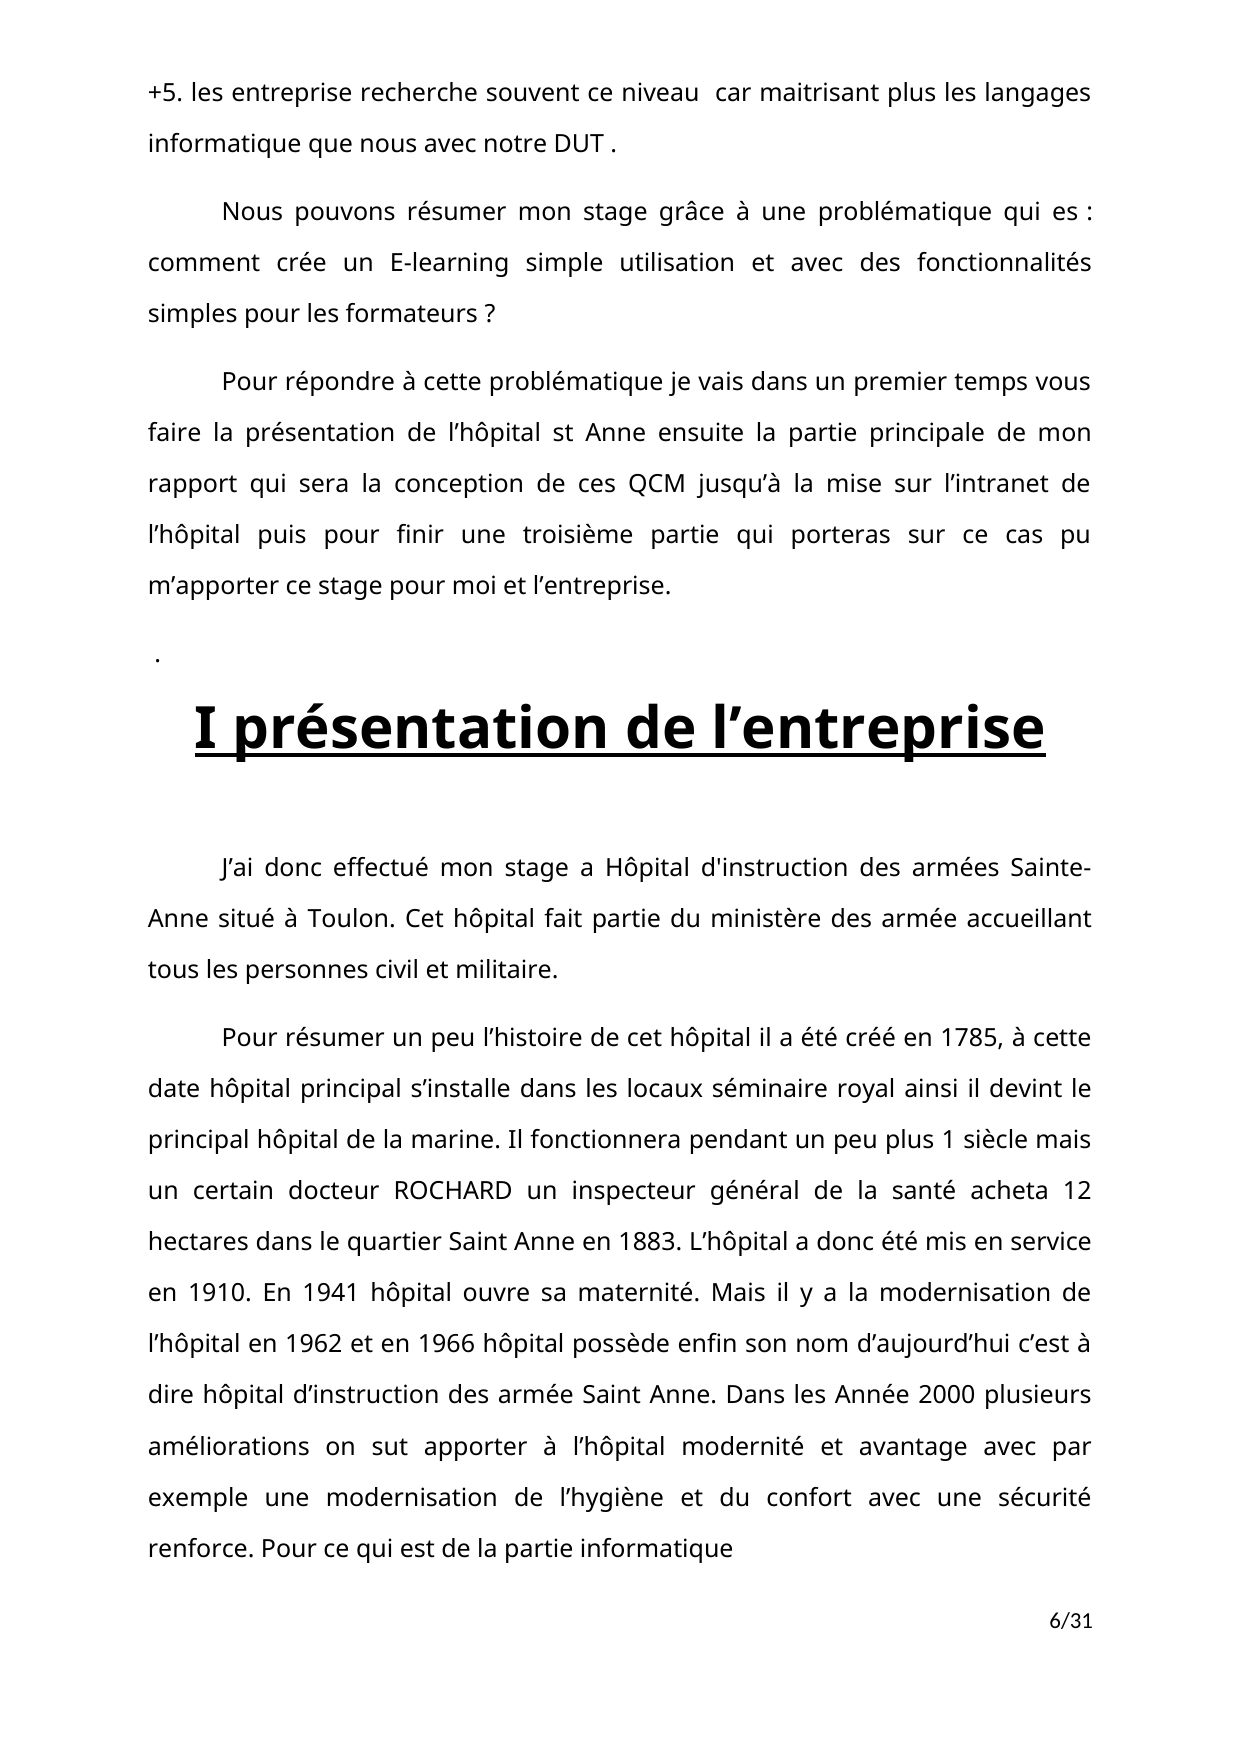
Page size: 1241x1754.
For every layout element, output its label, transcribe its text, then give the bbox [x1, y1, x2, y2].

text Pour résumer un peu l’histoire de cet hôpital il a été créé en 1785, à cette date hôpital principal s’installe dans les locaux séminaire royal ainsi il devint le principal hôpital de la marine. Il fonctionnera pendant un peu plus 1 siècle mais un certain docteur ROCHARD un inspecteur général de la santé acheta 12 hectares dans le quartier Saint Anne en 1883. L’hôpital a donc été mis en service en 1910. En 1941 hôpital ouvre sa maternité. Mais il y a la modernisation de l’hôpital en 1962 et en 1966 hôpital possède enfin son nom d’aujourd’hui c’est à dire hôpital d’instruction des armée Saint Anne. Dans les Année 2000 plusieurs améliorations on sut apporter à l’hôpital modernité et avantage avec par exemple une modernisation de l’hygiène et du confort avec une sécurité renforce. Pour ce qui est de la partie informatique [148, 1020, 1093, 1564]
text . [148, 635, 1093, 669]
text J’ai donc effectué mon stage a Hôpital d'instruction des armées Sainte-Anne situé à Toulon. Cet hôpital fait partie du ministère des armée accueillant tous les personnes civil et militaire. [148, 850, 1093, 986]
text Pour répondre à cette problématique je vais dans un premier temps vous faire la présentation de l’hôpital st Anne ensuite la partie principale de mon rapport qui sera la conception de ces QCM jusqu’à la mise sur l’intranet de l’hôpital puis pour finir une troisième partie qui porteras sur ce cas pu m’apporter ce stage pour moi et l’entreprise. [148, 363, 1093, 602]
text I présentation de l’entreprise [148, 686, 1093, 766]
text Nous pouvons résumer mon stage grâce à une problématique qui es : comment crée un E-learning simple utilisation et avec des fonctionnalités simples pour les formateurs ? [148, 194, 1093, 330]
text +5. les entreprise recherche souvent ce niveau car maitrisant plus les langages informatique que nous avec notre DUT . [148, 75, 1093, 160]
